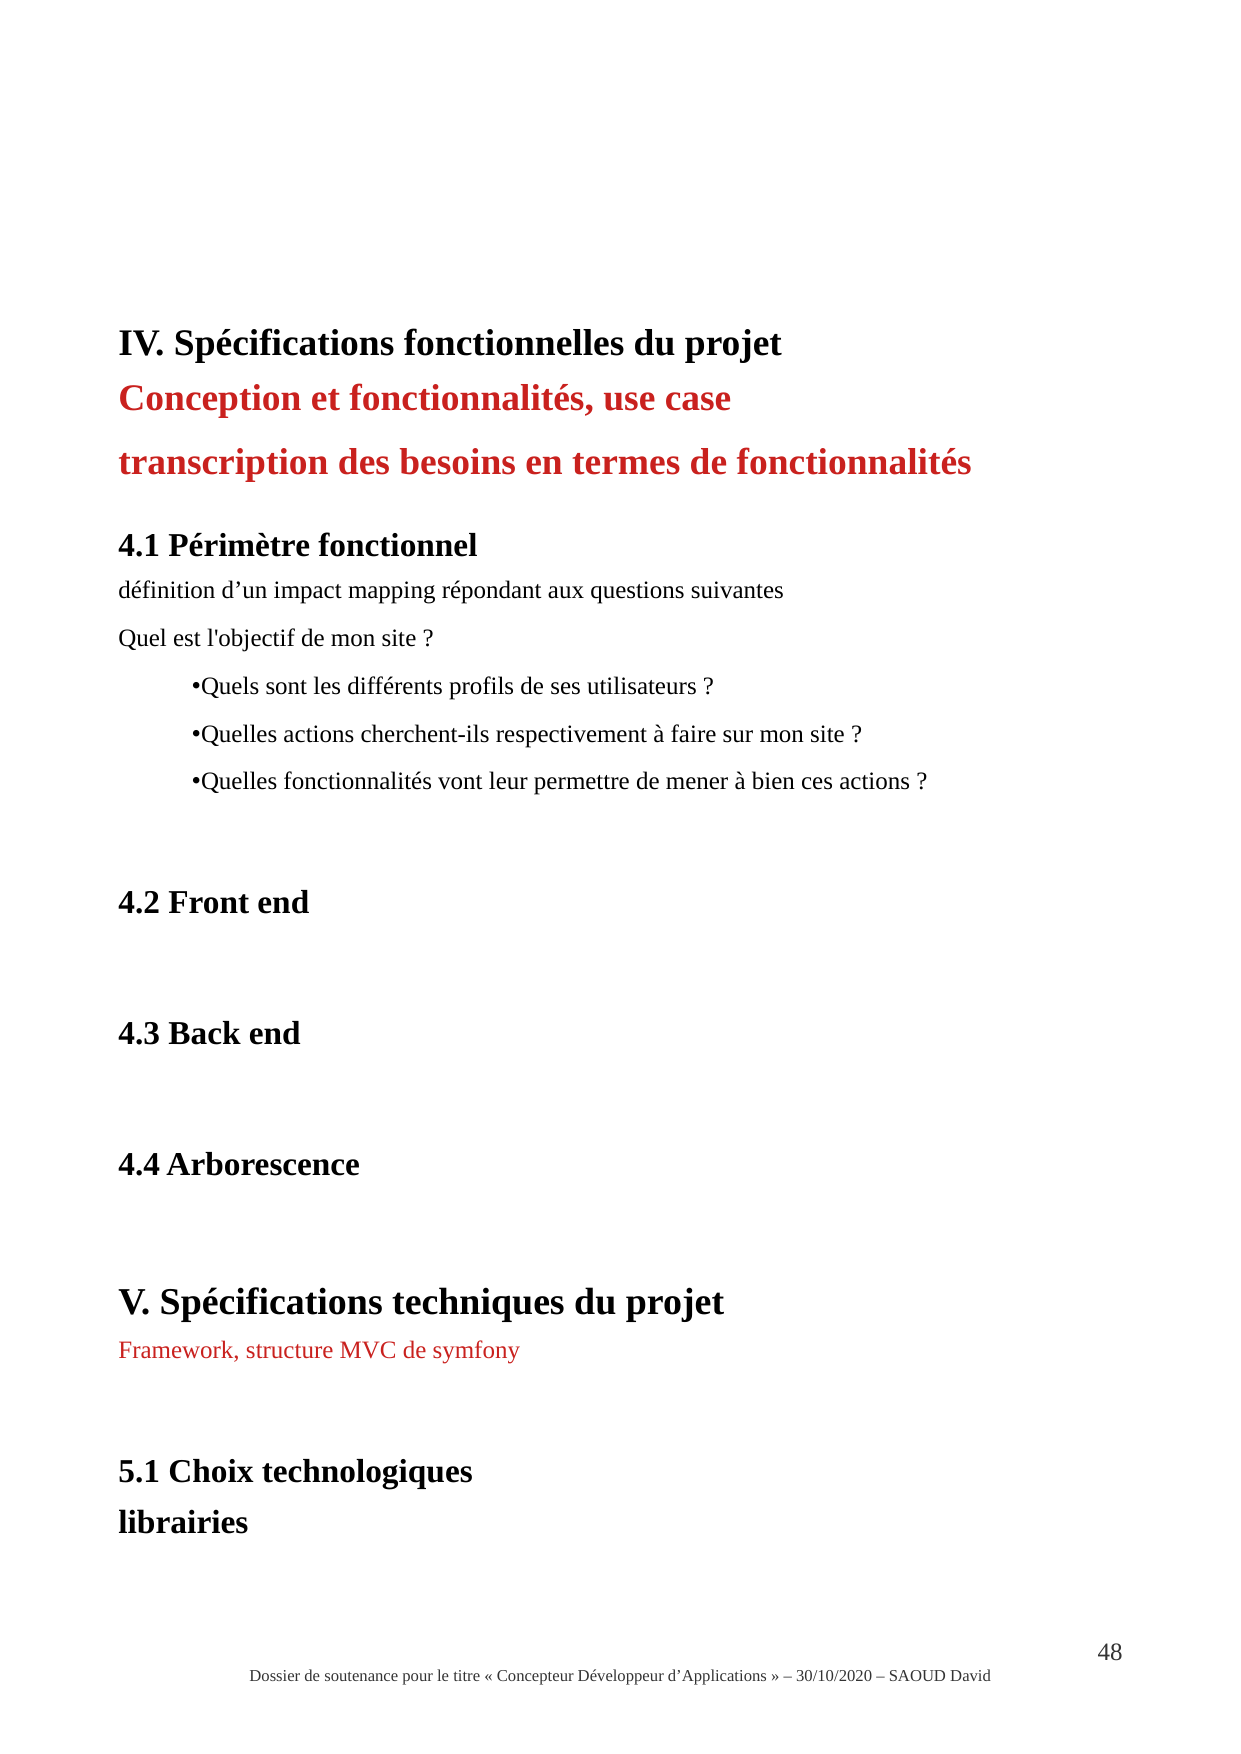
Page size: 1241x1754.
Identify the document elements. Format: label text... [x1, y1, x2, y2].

subtitle V. Spécifications techniques du projet [118, 1279, 1122, 1322]
subtitle 5.1 Choix technologiques [118, 1451, 1122, 1489]
text Quel est l'objectif de mon site ? [118, 623, 1122, 652]
text définition d’un impact mapping répondant aux questions suivantes [118, 576, 1122, 604]
subtitle IV. Spécifications fonctionnelles du projet [118, 320, 1122, 363]
text Framework, structure MVC de symfony [118, 1335, 1122, 1364]
subtitle 4.4 Arborescence [118, 1144, 1122, 1182]
list Quelles actions cherchent-ils respectivement à faire sur mon site ? [118, 719, 1122, 747]
text Conception et fonctionnalités, use case [118, 376, 1122, 419]
list Quels sont les différents profils de ses utilisateurs ? [118, 671, 1122, 699]
subtitle 4.2 Front end [118, 883, 1122, 921]
subtitle 4.1 Périmètre fonctionnel [118, 525, 1122, 563]
text transcription des besoins en termes de fonctionnalités [118, 440, 1122, 483]
subtitle 4.3 Back end [118, 1013, 1122, 1052]
list Quelles fonctionnalités vont leur permettre de mener à bien ces actions ? [118, 766, 1122, 795]
text librairies [118, 1502, 1122, 1540]
